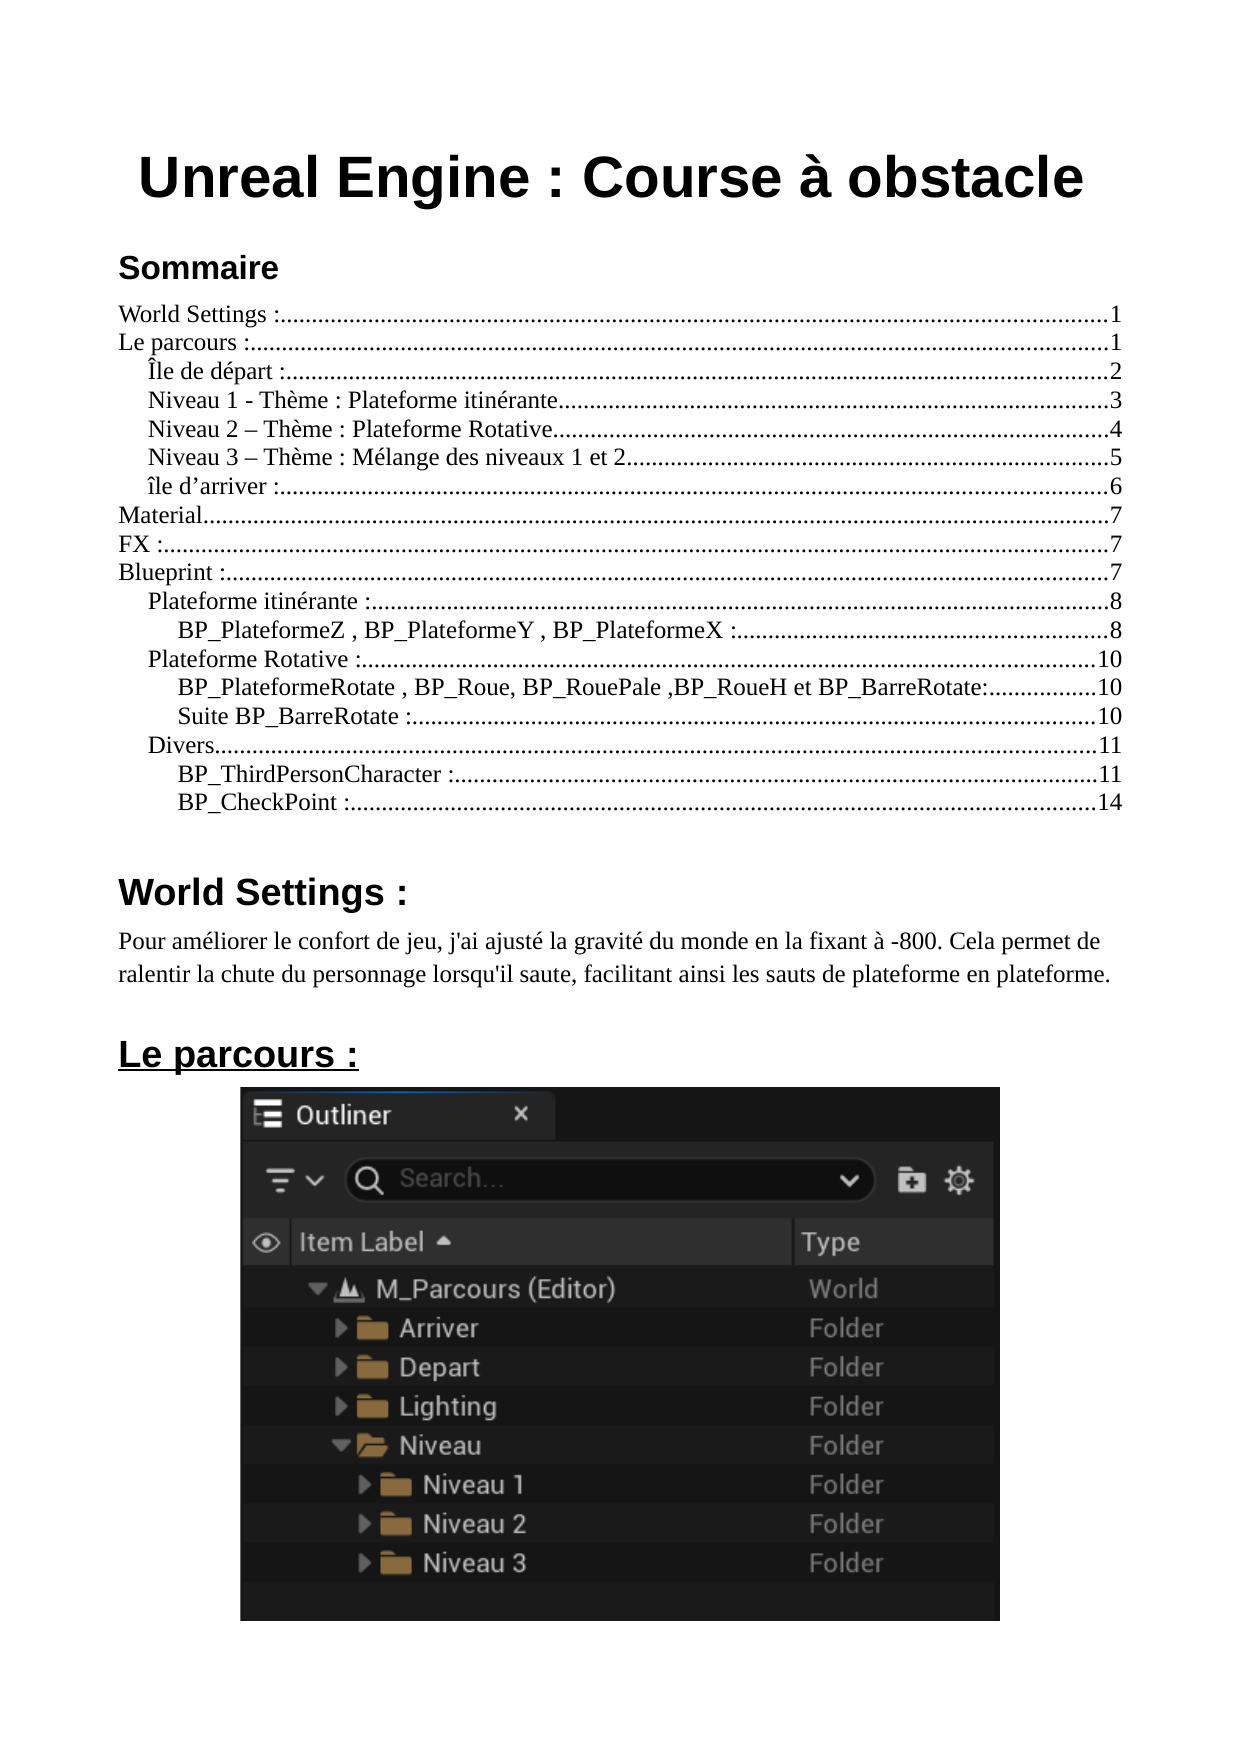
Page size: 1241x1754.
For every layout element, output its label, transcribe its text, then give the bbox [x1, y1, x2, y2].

text île d’arriver : 6 [148, 471, 1122, 500]
picture [240, 1087, 1000, 1621]
text Plateforme itinérante : 8 [148, 586, 1122, 615]
text Divers 11 [148, 730, 1122, 759]
text BP_ThirdPersonCharacter : 11 [177, 759, 1122, 787]
subtitle World Settings : [118, 870, 1122, 913]
text BP_PlateformeRotate , BP_Roue, BP_RouePale ,BP_RoueH et BP_BarreRotate: 10 [177, 672, 1122, 701]
text Blueprint : 7 [118, 557, 1122, 586]
text Niveau 2 – Thème : Plateforme Rotative 4 [148, 414, 1122, 442]
title Unreal Engine : Course à obstacle [118, 143, 1122, 210]
text Pour améliorer le confort de jeu, j'ai ajusté la gravité du monde en la fixant à -800. Cela permet de ralentir la chute du personnage lorsqu'il saute, facilitant ainsi les sauts de plateforme en plateforme. [118, 926, 1122, 988]
subtitle Le parcours : [118, 1032, 1122, 1075]
text Le parcours : 1 [118, 327, 1122, 356]
subtitle Sommaire [118, 248, 1122, 286]
text Material 7 [118, 500, 1122, 529]
text Plateforme Rotative : 10 [148, 644, 1122, 672]
text World Settings : 1 [118, 299, 1122, 327]
text FX : 7 [118, 529, 1122, 557]
text BP_PlateformeZ , BP_PlateformeY , BP_PlateformeX : 8 [177, 615, 1122, 644]
text Suite BP_BarreRotate : 10 [177, 701, 1122, 730]
text BP_CheckPoint : 14 [177, 787, 1122, 816]
text Île de départ : 2 [148, 356, 1122, 385]
text Niveau 3 – Thème : Mélange des niveaux 1 et 2 5 [148, 442, 1122, 471]
text Niveau 1 - Thème : Plateforme itinérante 3 [148, 385, 1122, 414]
